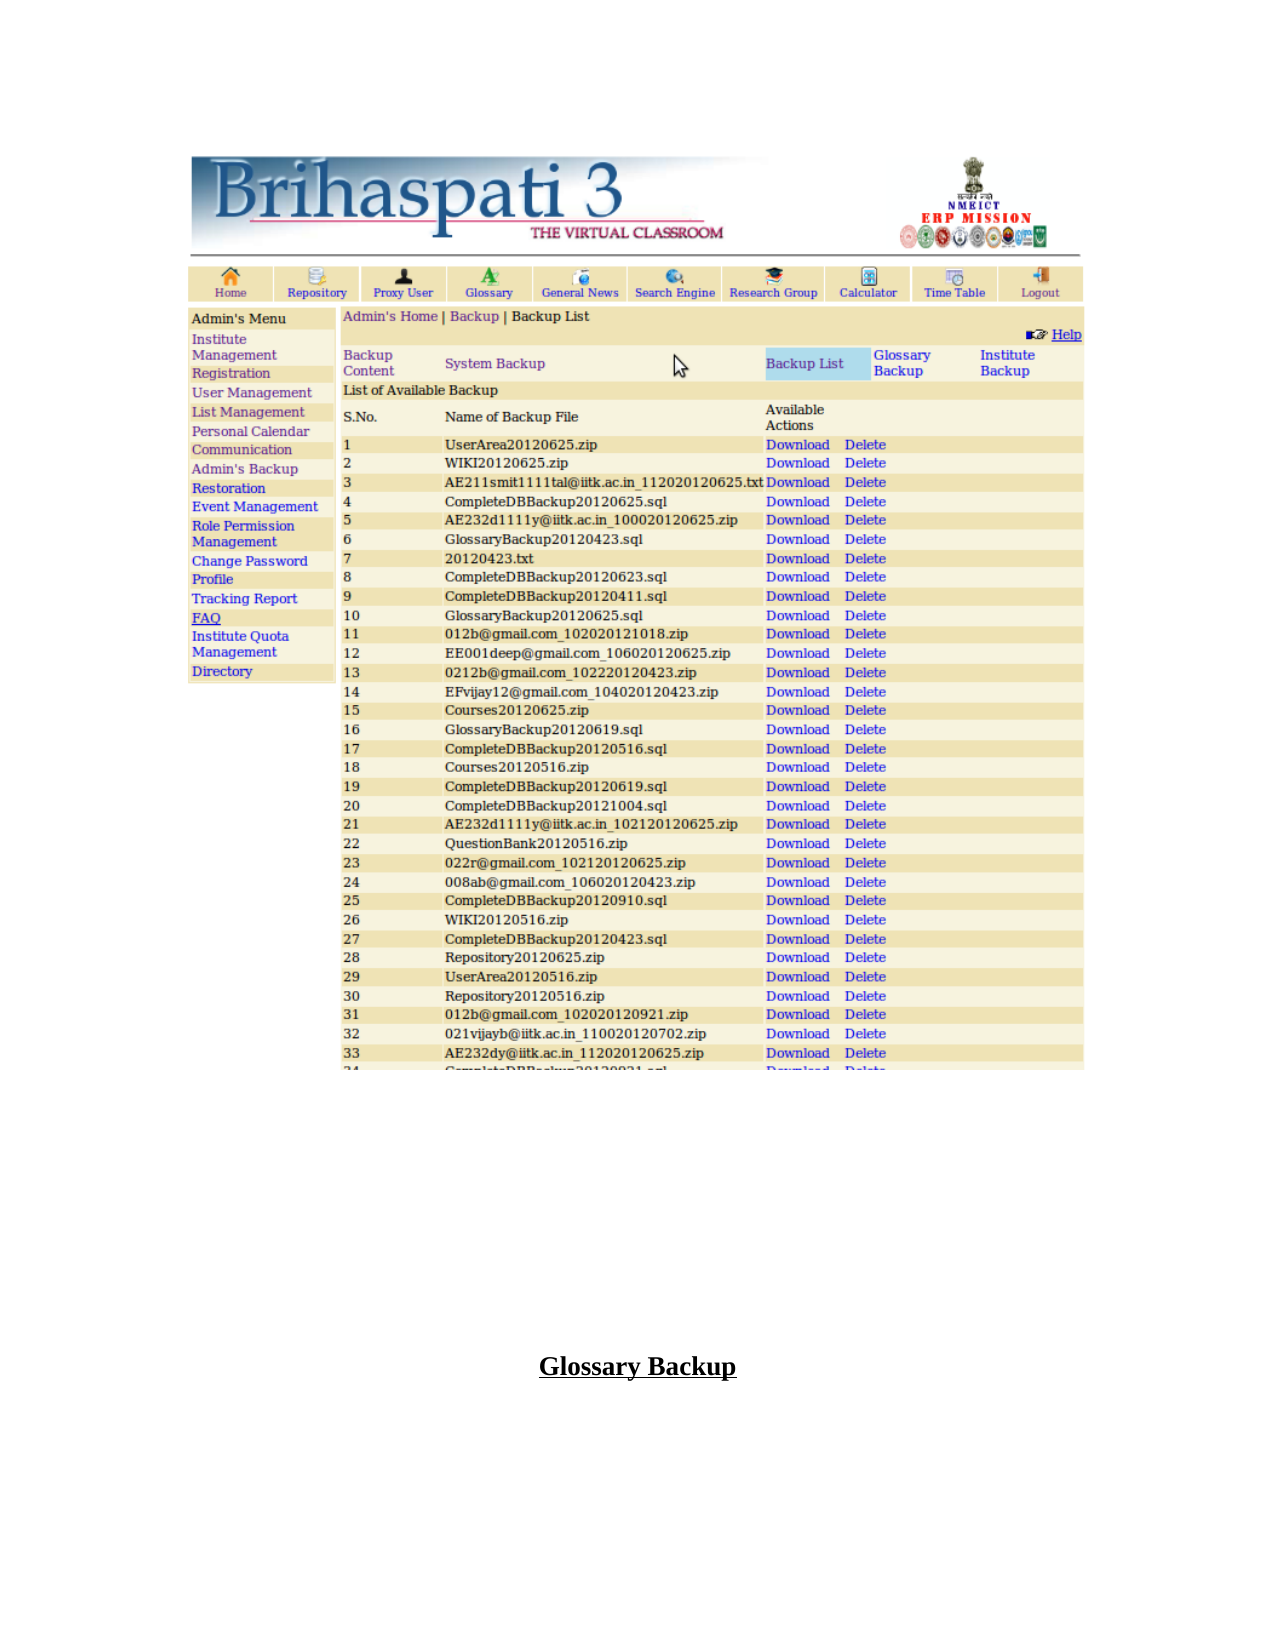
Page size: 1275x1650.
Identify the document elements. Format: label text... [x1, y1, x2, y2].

picture [187, 150, 1088, 1070]
text Glossary Backup [187, 1349, 1087, 1381]
